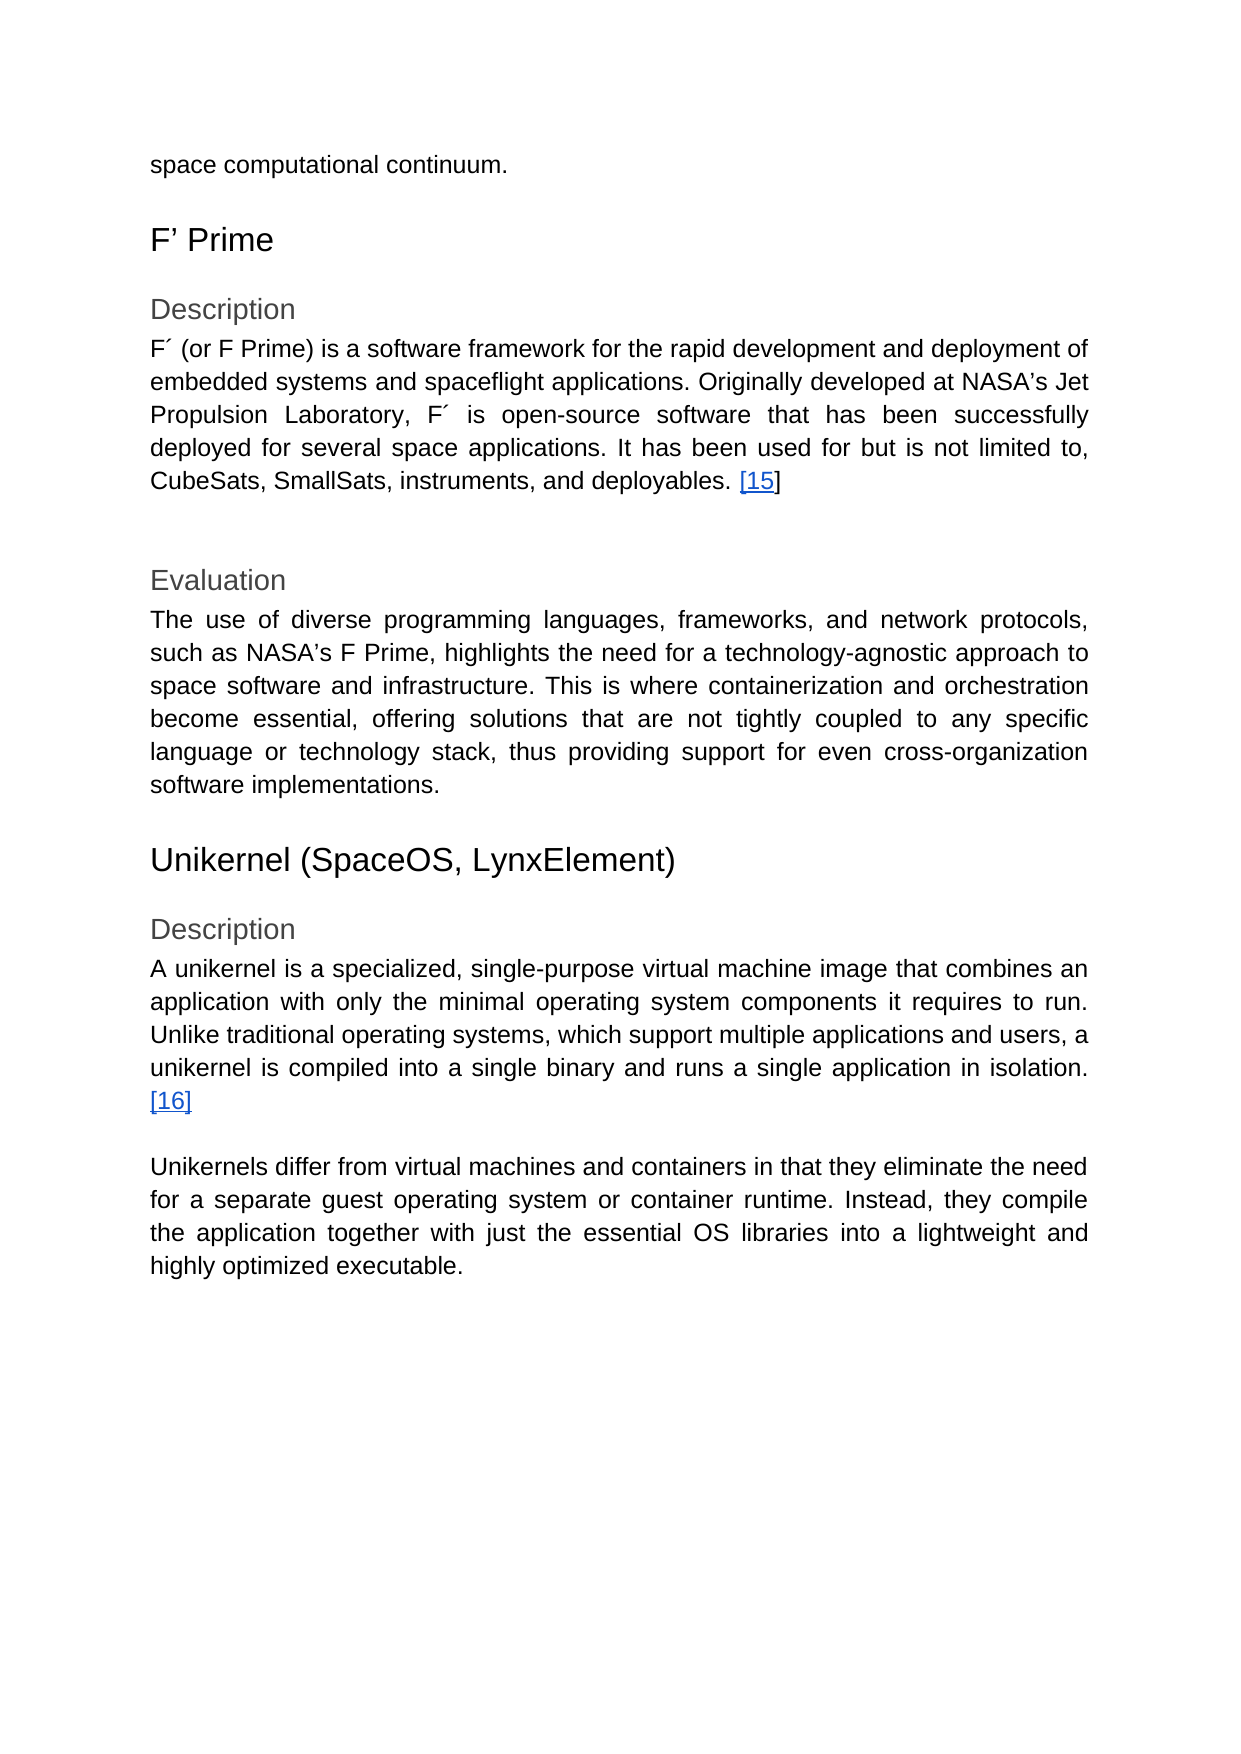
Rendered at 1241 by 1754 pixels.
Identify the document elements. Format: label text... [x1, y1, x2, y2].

text A unikernel is a specialized, single-purpose virtual machine image that combines an application with only the minimal operating system components it requires to run. Unlike traditional operating systems, which support multiple applications and users, a unikernel is compiled into a single binary and runs a single application in isolation. [16] [150, 954, 1090, 1115]
subtitle Description [150, 912, 1090, 946]
subtitle Unikernel (SpaceOS, LynxElement) [150, 840, 1090, 879]
subtitle Evaluation [150, 563, 1090, 596]
text The use of diverse programming languages, frameworks, and network protocols, such as NASA’s F Prime, highlights the need for a technology-agnostic approach to space software and infrastructure. This is where containerization and orchestration become essential, offering solutions that are not tightly coupled to any specific language or technology stack, thus providing support for even cross-organization software implementations. [150, 605, 1090, 798]
text space computational continuum. [150, 150, 1090, 179]
text Unikernels differ from virtual machines and containers in that they eliminate the need for a separate guest operating system or container runtime. Instead, they compile the application together with just the essential OS libraries into a lightweight and highly optimized executable. [150, 1152, 1090, 1280]
text F´ (or F Prime) is a software framework for the rapid development and deployment of embedded systems and spaceflight applications. Originally developed at NASA’s Jet Propulsion Laboratory, F´ is open-source software that has been successfully deployed for several space applications. It has been used for but is not limited to, CubeSats, SmallSats, instruments, and deployables. [15] [150, 334, 1090, 495]
subtitle Description [150, 292, 1090, 326]
subtitle F’ Prime [150, 221, 1090, 259]
